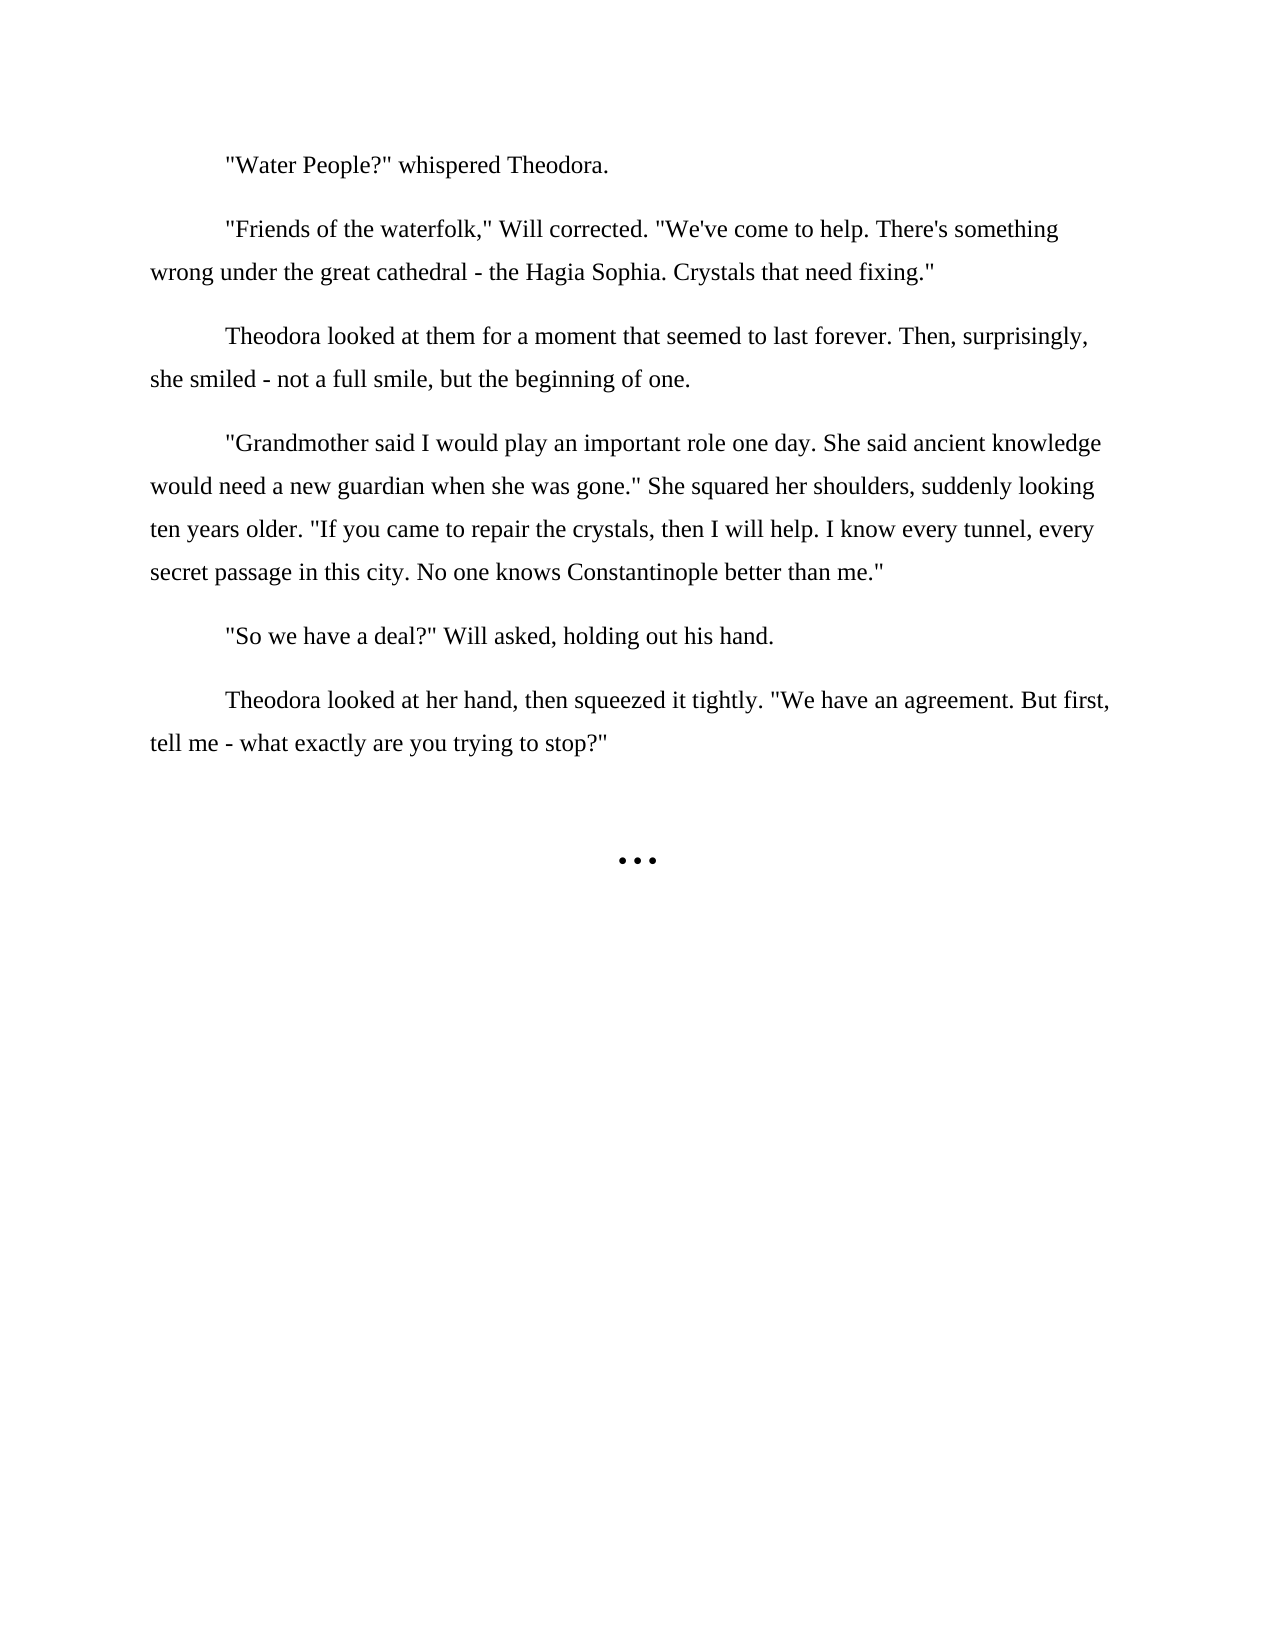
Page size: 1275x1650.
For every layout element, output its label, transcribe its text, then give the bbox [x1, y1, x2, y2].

text "Water People?" whispered Theodora. [150, 150, 1125, 179]
text Theodora looked at her hand, then squeezed it tightly. "We have an agreement. But first, tell me - what exactly are you trying to stop?" [150, 685, 1125, 757]
text "Grandmother said I would play an important role one day. She said ancient knowledge would need a new guardian when she was gone." She squared her shoulders, suddenly looking ten years older. "If you came to repair the crystals, then I will help. I know every tunnel, every secret passage in this city. No one knows Constantinople better than me." [150, 428, 1125, 586]
text "So we have a deal?" Will asked, holding out his hand. [150, 621, 1125, 650]
text "Friends of the waterfolk," Will corrected. "We've come to help. There's something wrong under the great cathedral - the Hagia Sophia. Crystals that need fixing." [150, 214, 1125, 286]
text • • • [150, 846, 1125, 875]
text Theodora looked at them for a moment that seemed to last forever. Then, surprisingly, she smiled - not a full smile, but the beginning of one. [150, 321, 1125, 393]
